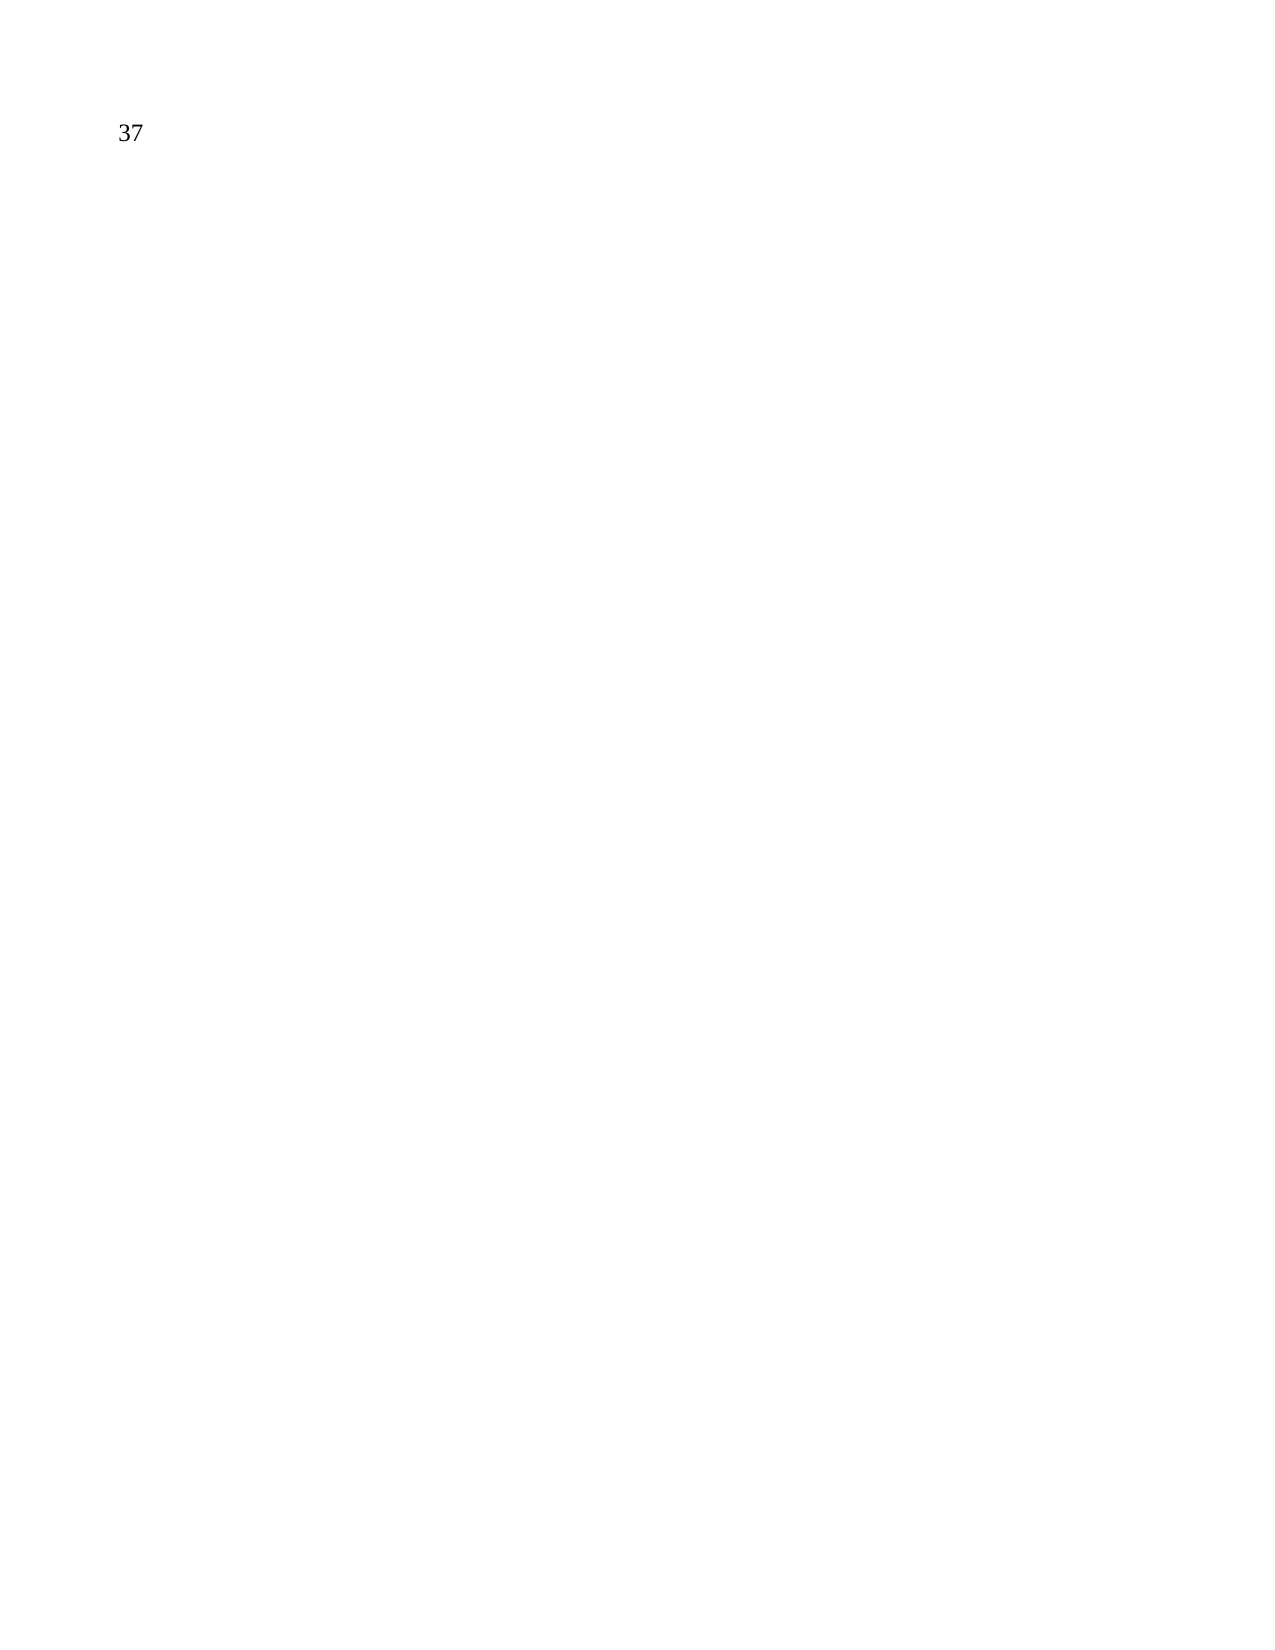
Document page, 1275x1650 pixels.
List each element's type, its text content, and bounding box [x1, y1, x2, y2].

text 37 [118, 118, 1157, 147]
